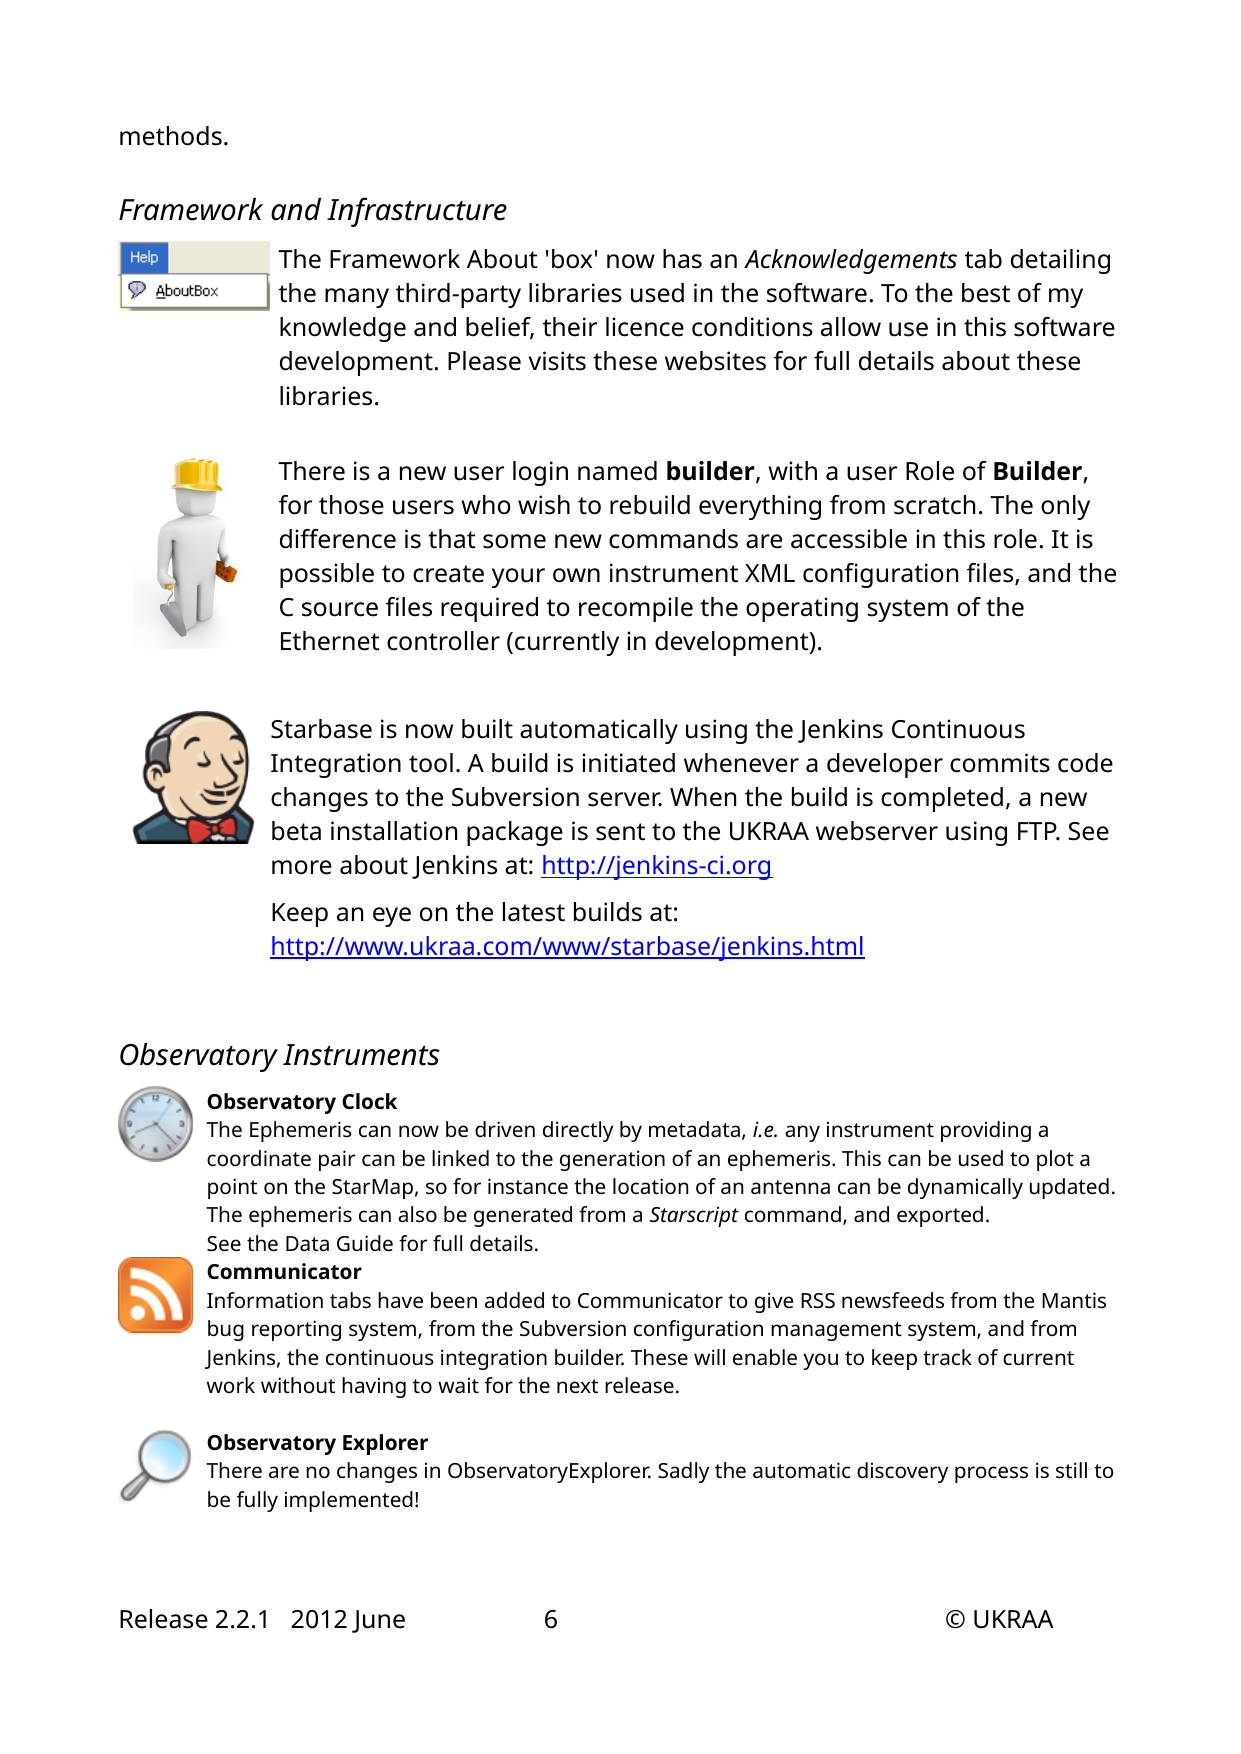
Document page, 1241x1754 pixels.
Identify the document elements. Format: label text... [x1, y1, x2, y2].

picture [127, 711, 261, 844]
picture [118, 1428, 194, 1504]
table_cell [118, 1428, 206, 1542]
subtitle Observatory Instruments [118, 1035, 1122, 1074]
subtitle Framework and Infrastructure [118, 190, 1122, 229]
table_header Starbase is now built automatically using the Jenkins Continuous Integration tool. A build is initiated whenever a developer commits code changes to the Subversion server. When the build is completed, a new beta installation package is sent to the UKRAA webserver using FTP. See more about Jenkins at: http://jenkins-ci.org Keep an eye on the latest builds at: http://www.ukraa.com/www/starbase/jenkins.html [270, 712, 1122, 975]
table_header [118, 712, 270, 975]
table_header [118, 242, 278, 453]
table_header [118, 1087, 206, 1257]
picture [118, 241, 271, 311]
table_cell [118, 1258, 206, 1428]
table_header Observatory Clock The Ephemeris can now be driven directly by metadata, i.e. any instrument providing a coordinate pair can be linked to the generation of an ephemeris. This can be used to plot a point on the StarMap, so for instance the location of an antenna can be dynamically updated. The ephemeris can also be generated from a Starscript command, and exported. See the Data Guide for full details. [206, 1087, 1122, 1257]
picture [118, 1086, 194, 1162]
table_cell Communicator Information tabs have been added to Communicator to give RSS newsfeeds from the Mantis bug reporting system, from the Subversion configuration management system, and from Jenkins, the continuous integration builder. These will enable you to keep track of current work without having to wait for the next release. [206, 1258, 1122, 1428]
text methods. [118, 118, 1122, 152]
table_cell Observatory Explorer There are no changes in ObservatoryExplorer. Sadly the automatic discovery process is still to be fully implemented! [206, 1428, 1122, 1542]
picture [118, 1257, 194, 1333]
table_header The Framework About 'box' now has an Acknowledgements tab detailing the many third-party libraries used in the software. To the best of my knowledge and belief, their licence conditions allow use in this software development. Please visits these websites for full details about these libraries. [278, 242, 1122, 453]
table_cell There is a new user login named builder, with a user Role of Builder, for those users who wish to rebuild everything from scratch. The only difference is that some new commands are accessible in this role. It is possible to create your own instrument XML configuration files, and the C source files required to recompile the operating system of the Ethernet controller (currently in development). [278, 453, 1122, 712]
picture [133, 453, 263, 649]
table_cell [118, 453, 278, 712]
